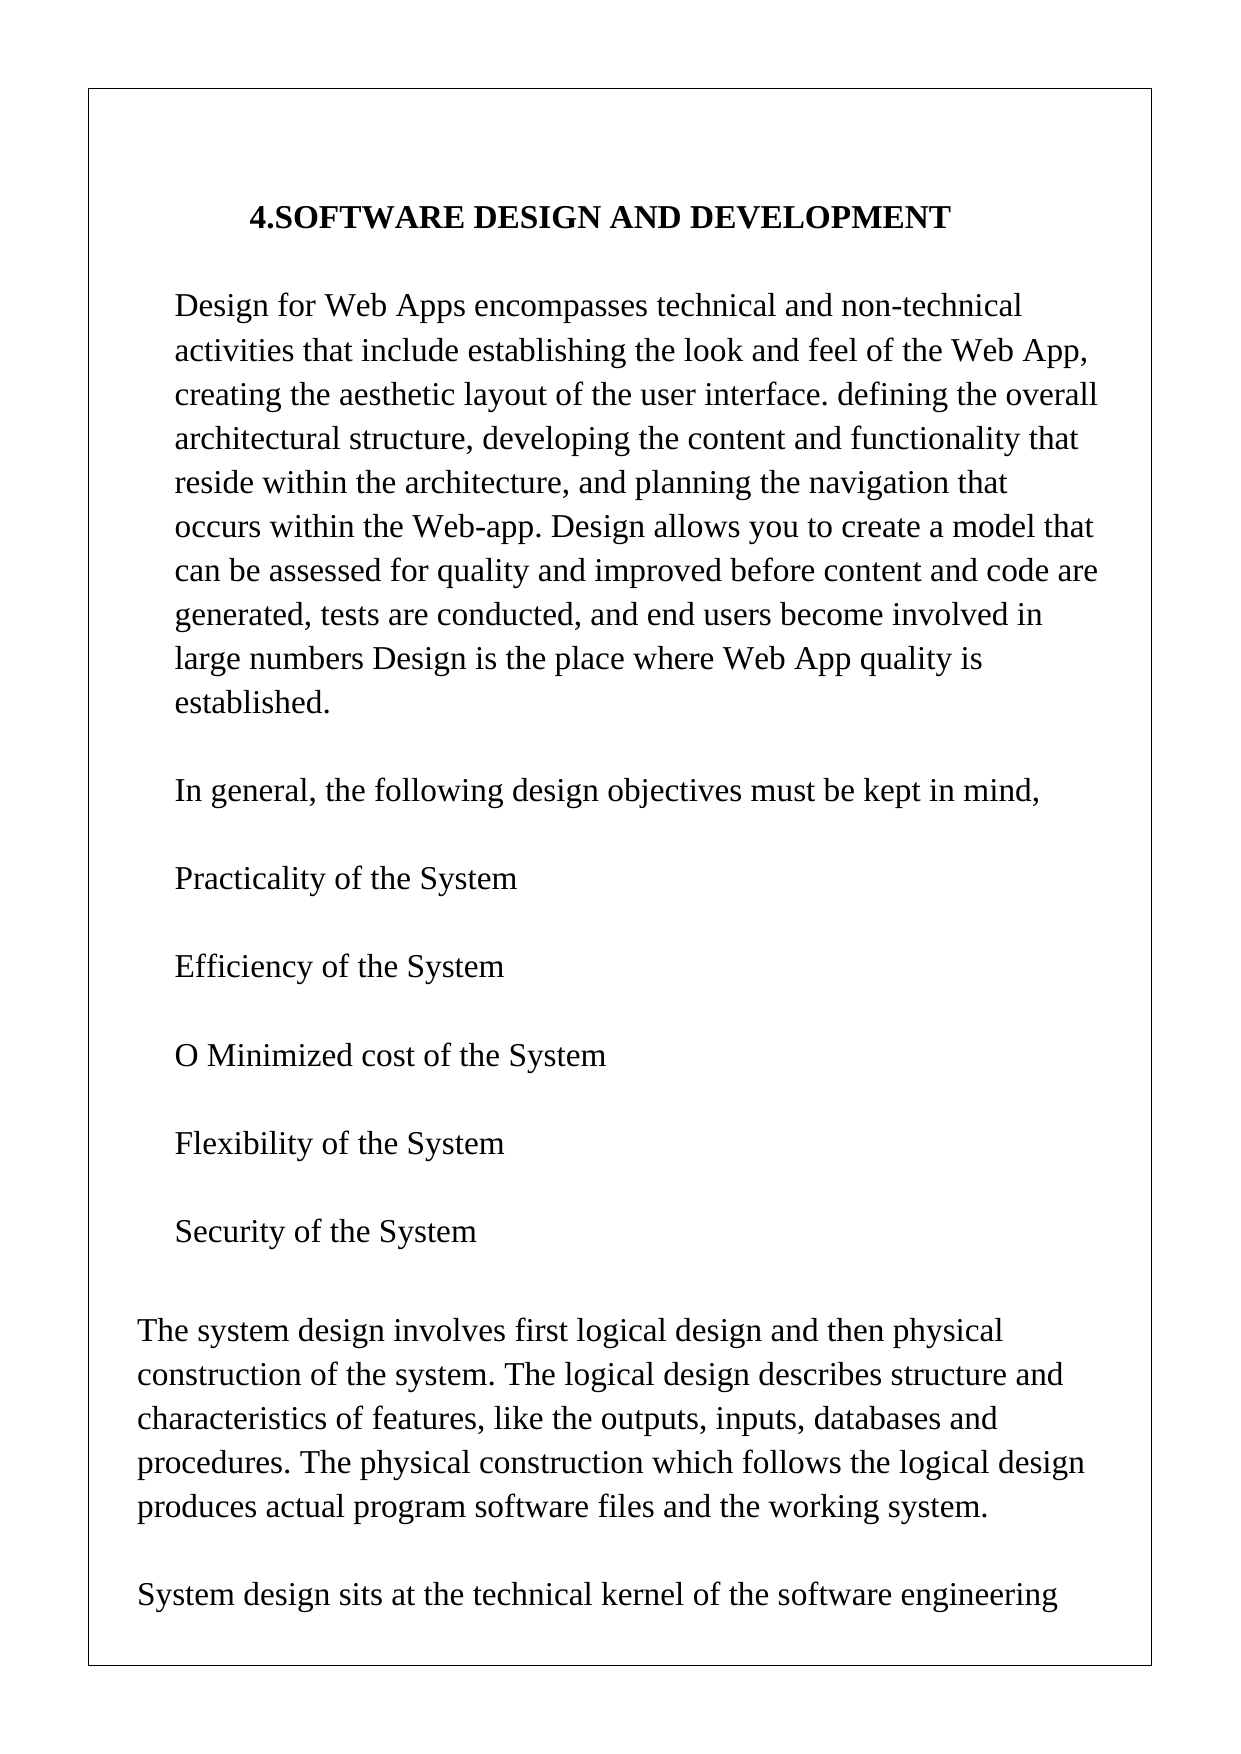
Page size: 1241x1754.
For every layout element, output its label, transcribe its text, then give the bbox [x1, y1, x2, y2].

text 4.SOFTWARE DESIGN AND DEVELOPMENT Design for Web Apps encompasses technical and non-technical activities that include establishing the look and feel of the Web App, creating the aesthetic layout of the user interface. defining the overall architectural structure, developing the content and functionality that reside within the architecture, and planning the navigation that occurs within the Web-app. Design allows you to create a model that can be assessed for quality and improved before content and code are generated, tests are conducted, and end users become involved in large numbers Design is the place where Web App quality is established. In general, the following design objectives must be kept in mind, Practicality of the System Efficiency of the System O Minimized cost of the System Flexibility of the System Security of the System [174, 198, 1103, 1288]
text The system design involves first logical design and then physical construction of the system. The logical design describes structure and characteristics of features, like the outputs, inputs, databases and procedures. The physical construction which follows the logical design produces actual program software files and the working system. System design sits at the technical kernel of the software engineering [137, 1310, 1103, 1613]
